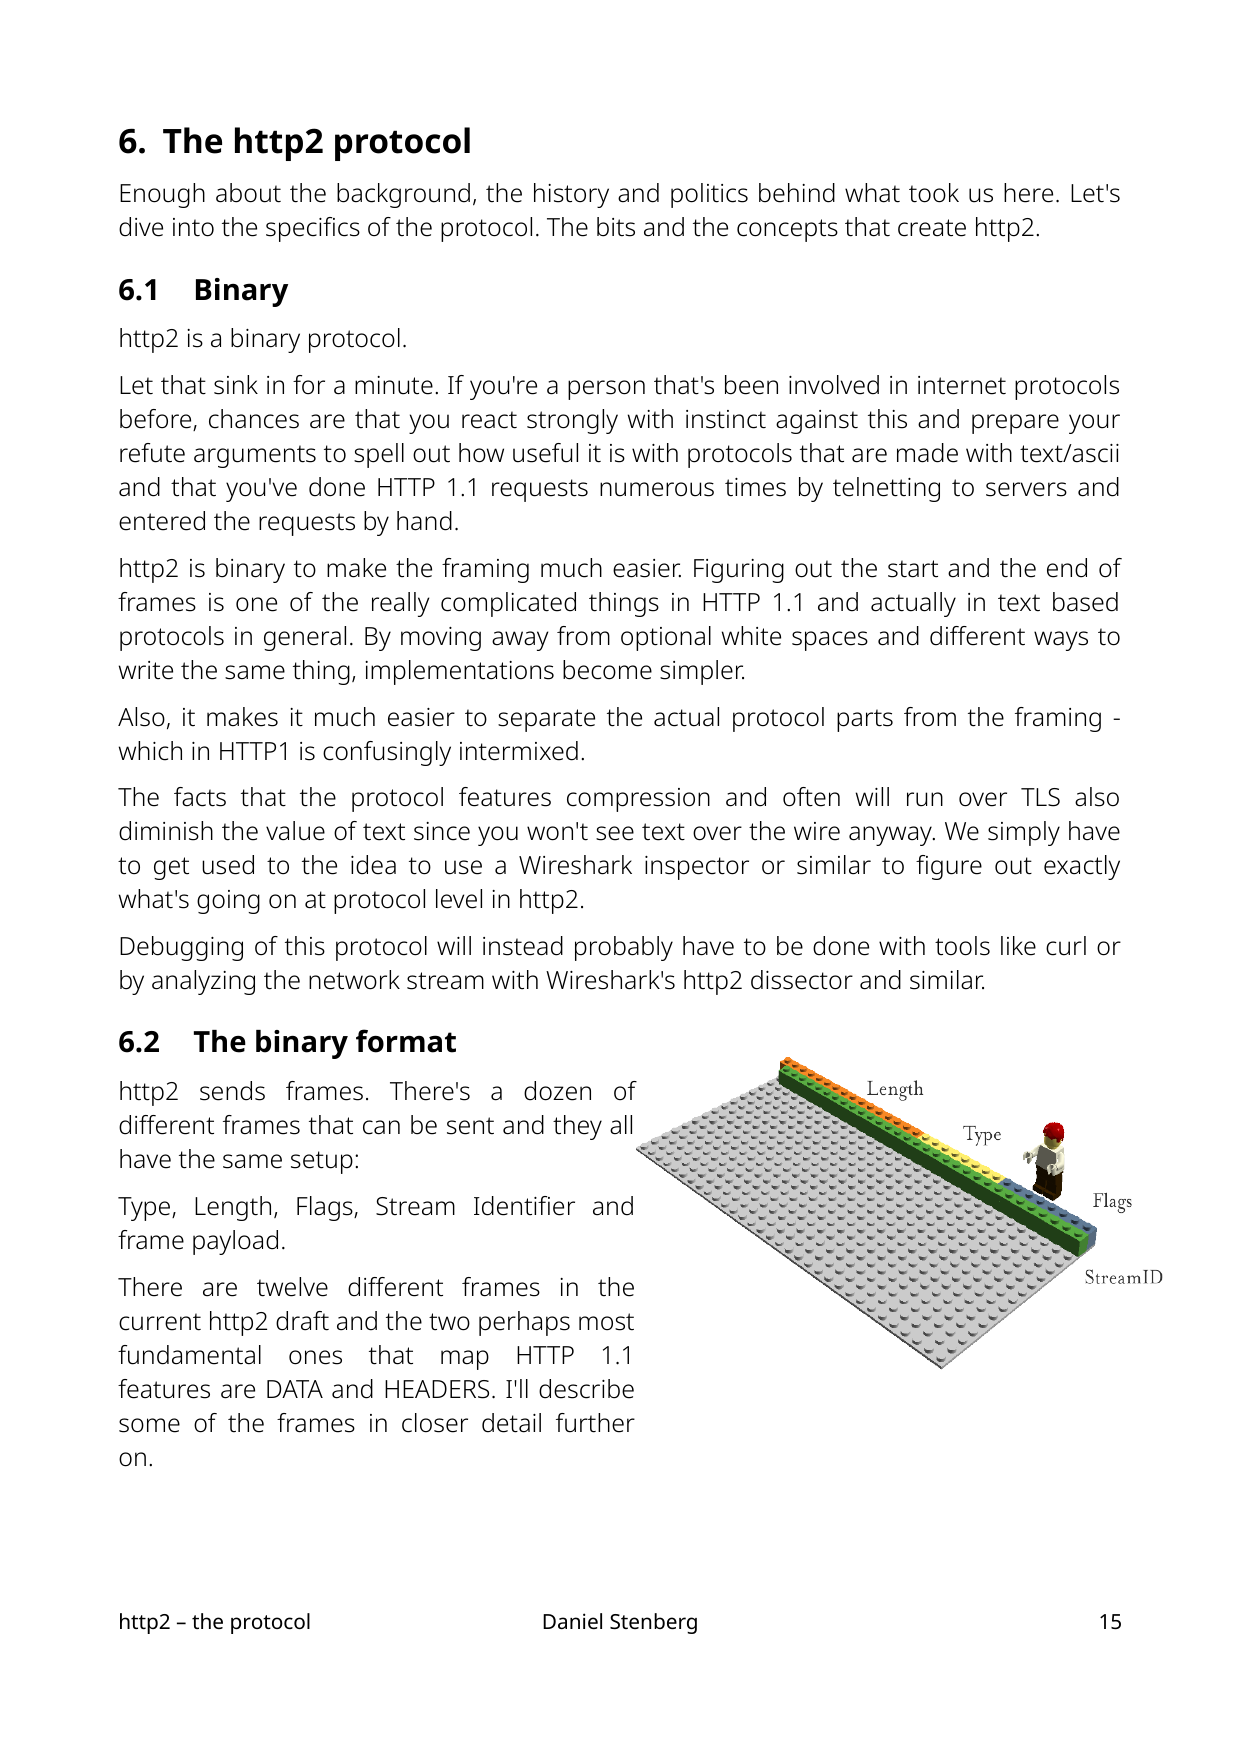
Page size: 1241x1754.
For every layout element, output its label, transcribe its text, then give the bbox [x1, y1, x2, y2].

text Debugging of this protocol will instead probably have to be done with tools like curl or by analyzing the network stream with Wireshark's http2 dissector and similar. [118, 929, 1122, 997]
text http2 is binary to make the framing much easier. Figuring out the start and the end of frames is one of the really complicated things in HTTP 1.1 and actually in text based protocols in general. By moving away from optional white spaces and different ways to write the same thing, implementations become simpler. [118, 551, 1122, 687]
text There are twelve different frames in the current http2 draft and the two perhaps most fundamental ones that map HTTP 1.1 features are DATA and HEADERS. I'll describe some of the frames in closer detail further on. [118, 1269, 1122, 1474]
text Enough about the background, the history and politics behind what took us here. Let's dive into the specifics of the protocol. The bits and the concepts that create http2. [118, 176, 1122, 244]
text Let that sink in for a minute. If you're a person that's been involved in internet protocols before, chances are that you react strongly with instinct against this and prepare your refute arguments to spell out how useful it is with protocols that are made with text/ascii and that you've done HTTP 1.1 requests numerous times by telnetting to servers and entered the requests by hand. [118, 368, 1122, 538]
picture [635, 1026, 1184, 1413]
text The facts that the protocol features compression and often will run over TLS also diminish the value of text since you won't see text over the wire anyway. We simply have to get used to the idea to use a Wireshark inspector or similar to figure out exactly what's going on at protocol level in http2. [118, 780, 1122, 916]
subtitle Binary [118, 269, 1122, 309]
subtitle The binary format [118, 1022, 1122, 1061]
text http2 sends frames. There's a dozen of different frames that can be sent and they all have the same setup: [118, 1074, 635, 1176]
subtitle The http2 protocol [118, 118, 1122, 164]
text Type, Length, Flags, Stream Identifier and frame payload. [118, 1189, 635, 1257]
text http2 is a binary protocol. [118, 321, 1122, 355]
text Also, it makes it much easier to separate the actual protocol parts from the framing - which in HTTP1 is confusingly intermixed. [118, 699, 1122, 767]
